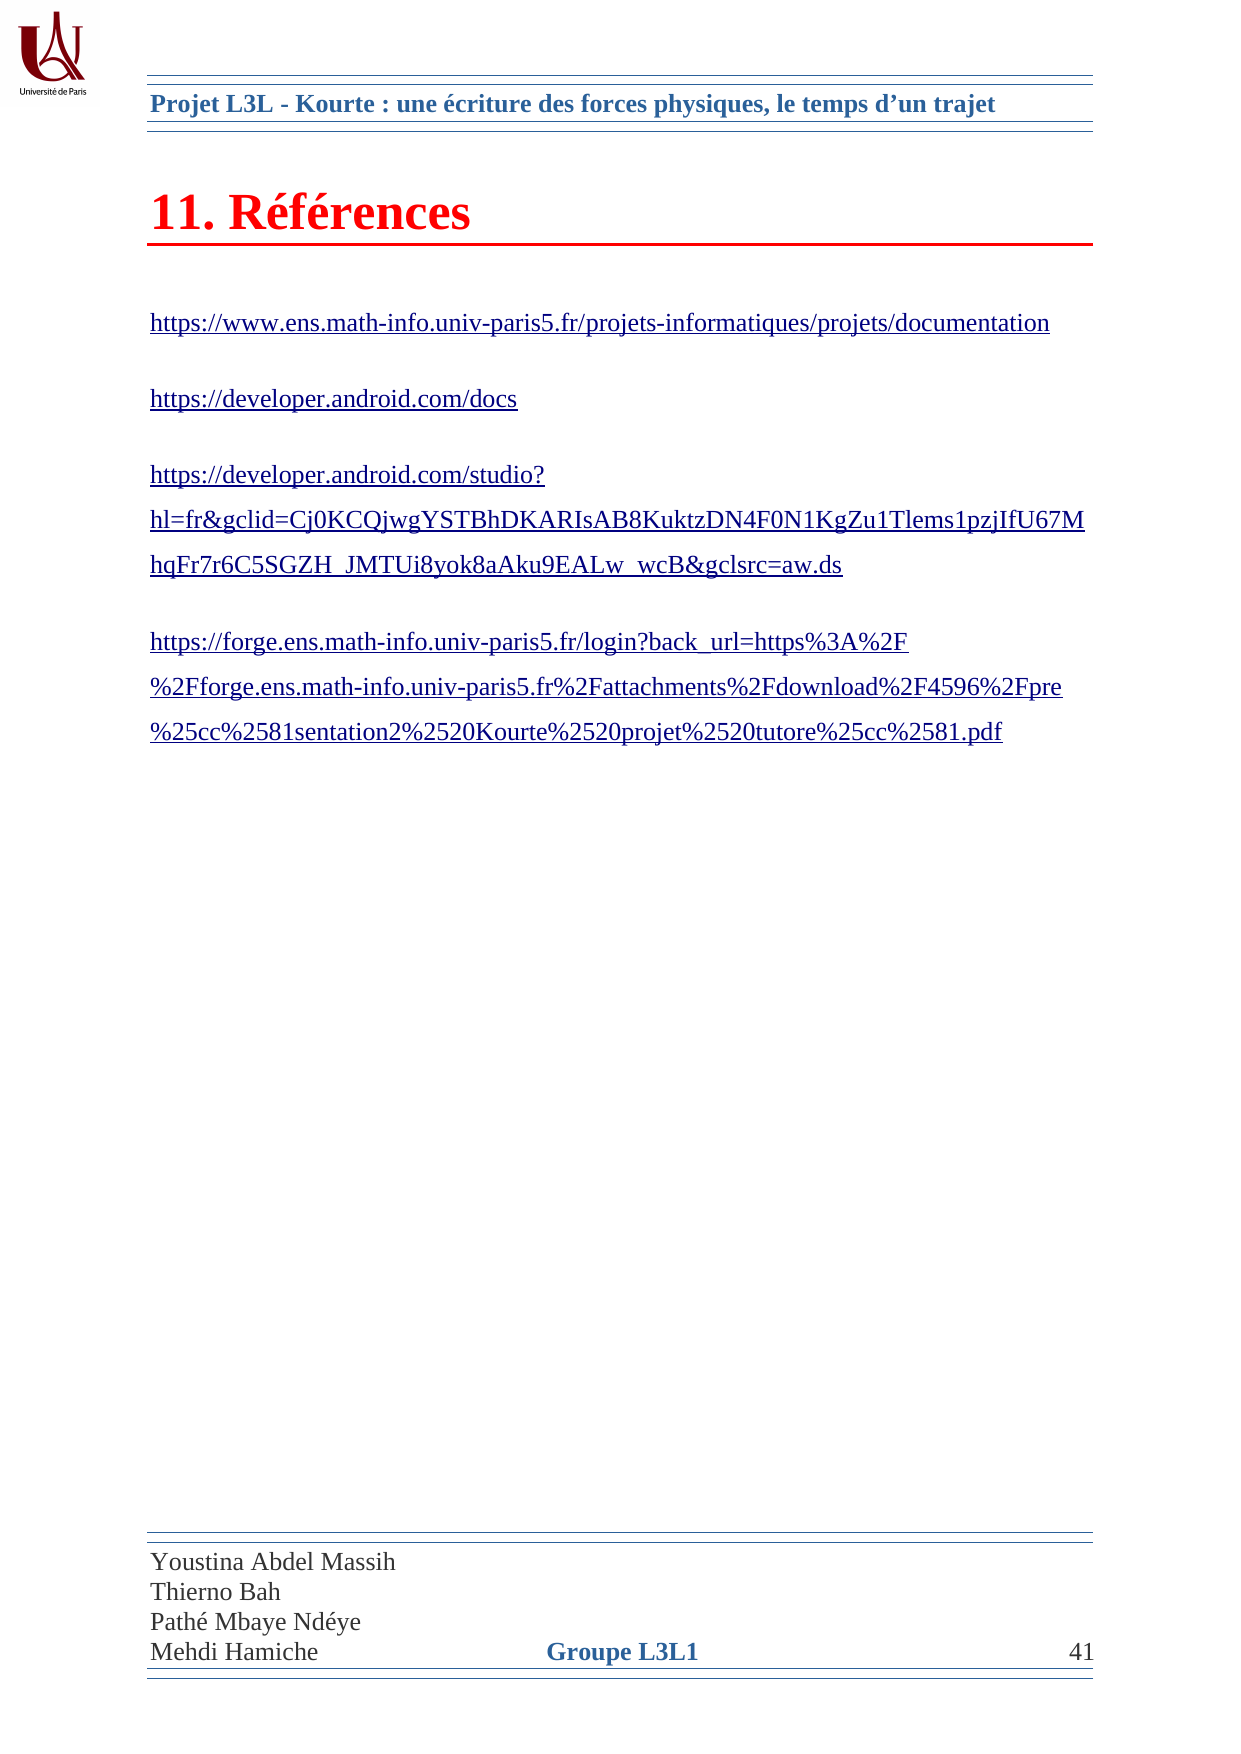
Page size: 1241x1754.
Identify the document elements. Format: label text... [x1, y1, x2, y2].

picture [0, 0, 101, 107]
text https://developer.android.com/docs [150, 383, 1090, 413]
text https://forge.ens.math-info.univ-paris5.fr/login?back_url=https%3A%2F%2Fforge.ens.math-info.univ-paris5.fr%2Fattachments%2Fdownload%2F4596%2Fpre%25cc%2581sentation2%2520Kourte%2520projet%2520tutore%25cc%2581.pdf [150, 626, 1090, 746]
subtitle 11. Références [147, 178, 1093, 243]
text https://www.ens.math-info.univ-paris5.fr/projets-informatiques/projets/documentation [150, 307, 1090, 337]
text https://developer.android.com/studio?hl=fr&gclid=Cj0KCQjwgYSTBhDKARIsAB8KuktzDN4F0N1KgZu1Tlems1pzjIfU67MhqFr7r6C5SGZH_JMTUi8yok8aAku9EALw_wcB&gclsrc=aw.ds [150, 459, 1090, 579]
